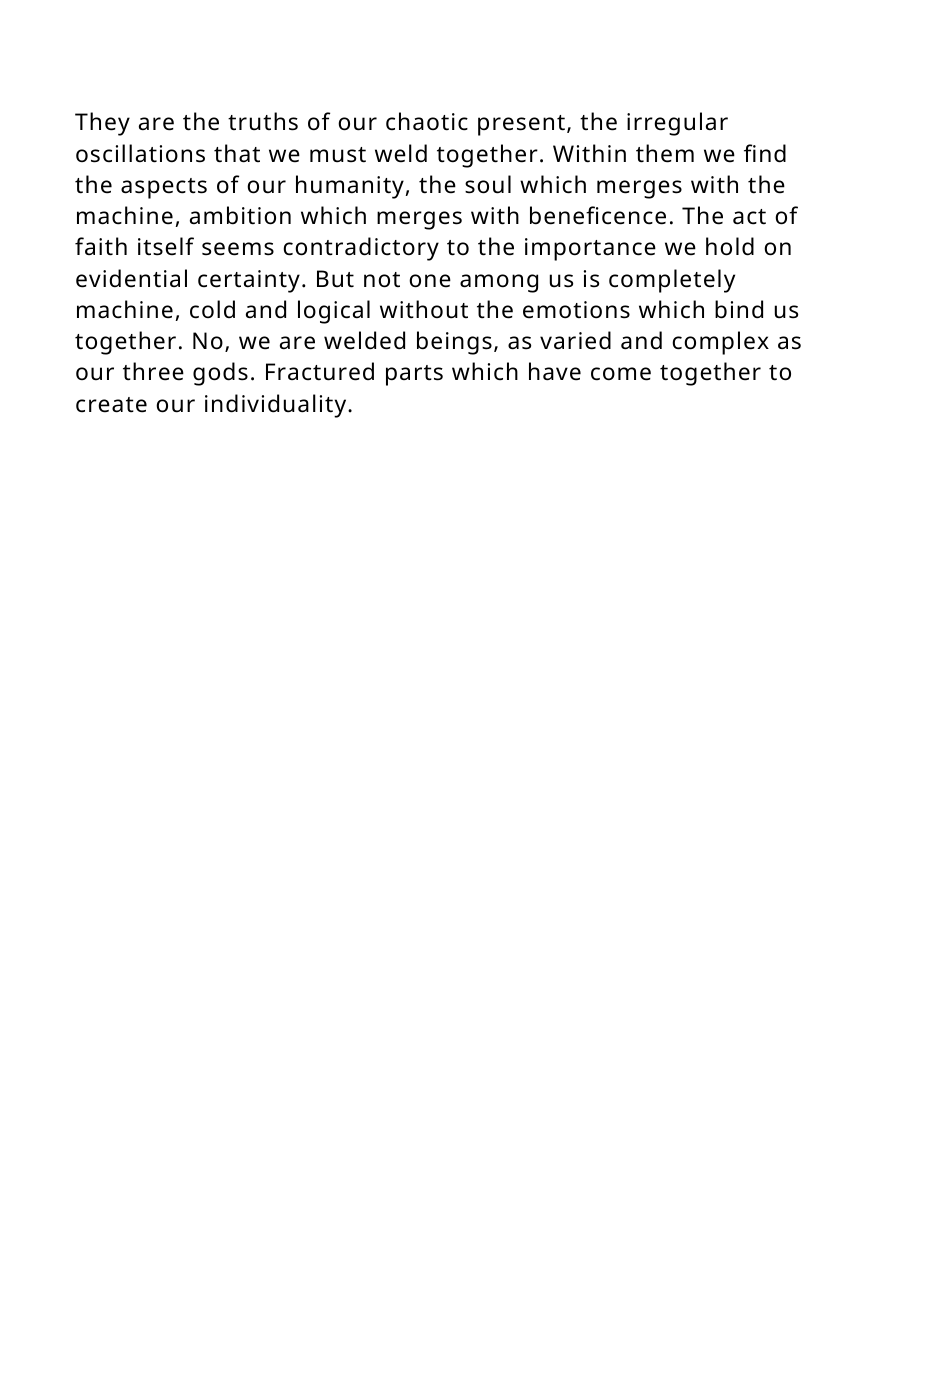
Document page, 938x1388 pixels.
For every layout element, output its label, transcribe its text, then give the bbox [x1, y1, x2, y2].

text They are the truths of our chaotic present, the irregular oscillations that we must weld together. Within them we find the aspects of our humanity, the soul which merges with the machine, ambition which merges with beneficence. The act of faith itself seems contradictory to the importance we hold on evidential certainty. But not one among us is completely machine, cold and logical without the emotions which bind us together. No, we are welded beings, as varied and complex as our three gods. Fractured parts which have come together to create our individuality. [75, 106, 825, 419]
